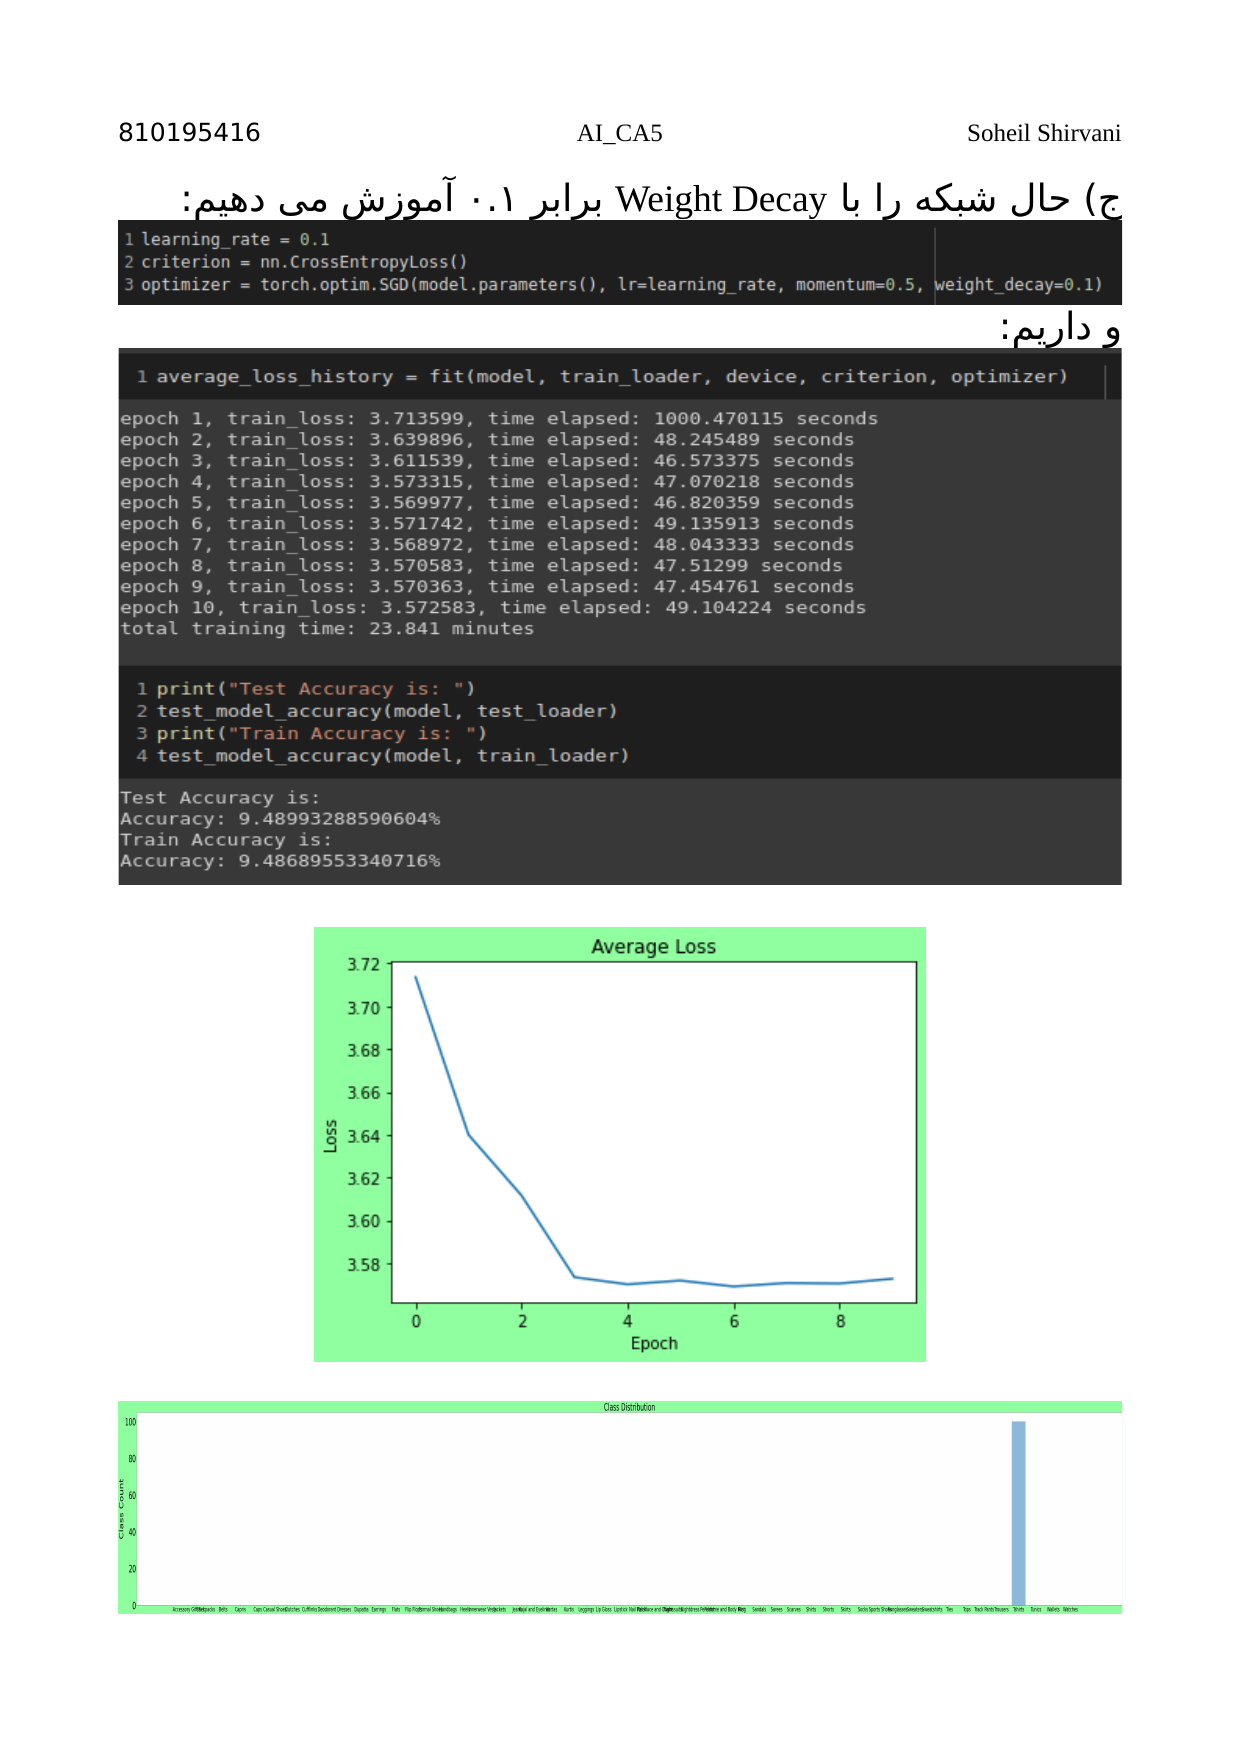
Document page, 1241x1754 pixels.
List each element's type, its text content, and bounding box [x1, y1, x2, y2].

text ج) حال شبکه را با Weight Decay برابر ۰.۱ آموزش می دهیم: [118, 177, 1122, 220]
picture [313, 927, 927, 1362]
picture [118, 220, 1123, 305]
picture [118, 1401, 1123, 1614]
picture [118, 348, 1122, 885]
text و داریم: [118, 305, 1122, 348]
